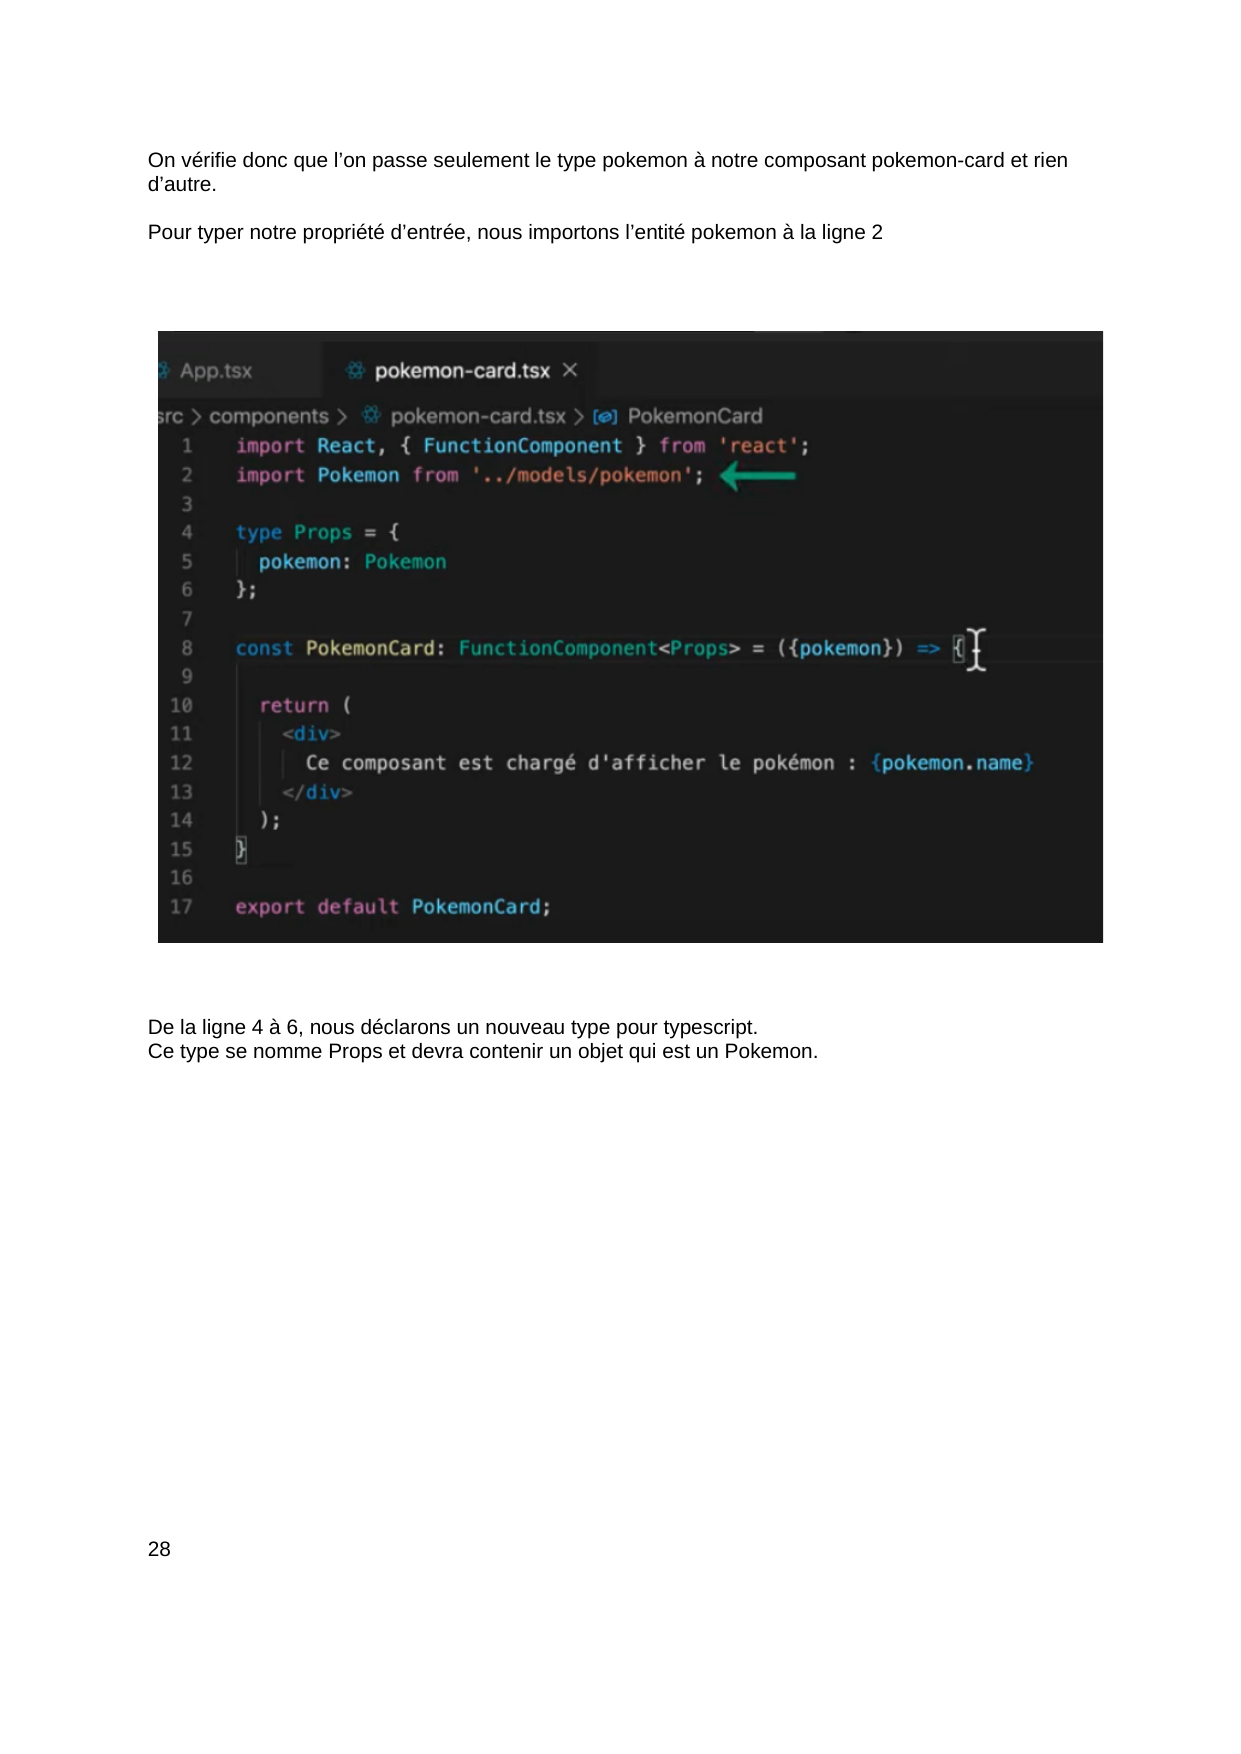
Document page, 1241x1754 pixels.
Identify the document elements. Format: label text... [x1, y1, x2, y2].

text De la ligne 4 à 6, nous déclarons un nouveau type pour typescript. [148, 1015, 1093, 1039]
picture [158, 331, 1104, 943]
text Pour typer notre propriété d’entrée, nous importons l’entité pokemon à la ligne 2 [148, 219, 1093, 243]
text Ce type se nomme Props et devra contenir un objet qui est un Pokemon. [148, 1039, 1093, 1063]
text On vérifie donc que l’on passe seulement le type pokemon à notre composant pokemon-card et rien d’autre. [148, 148, 1093, 196]
